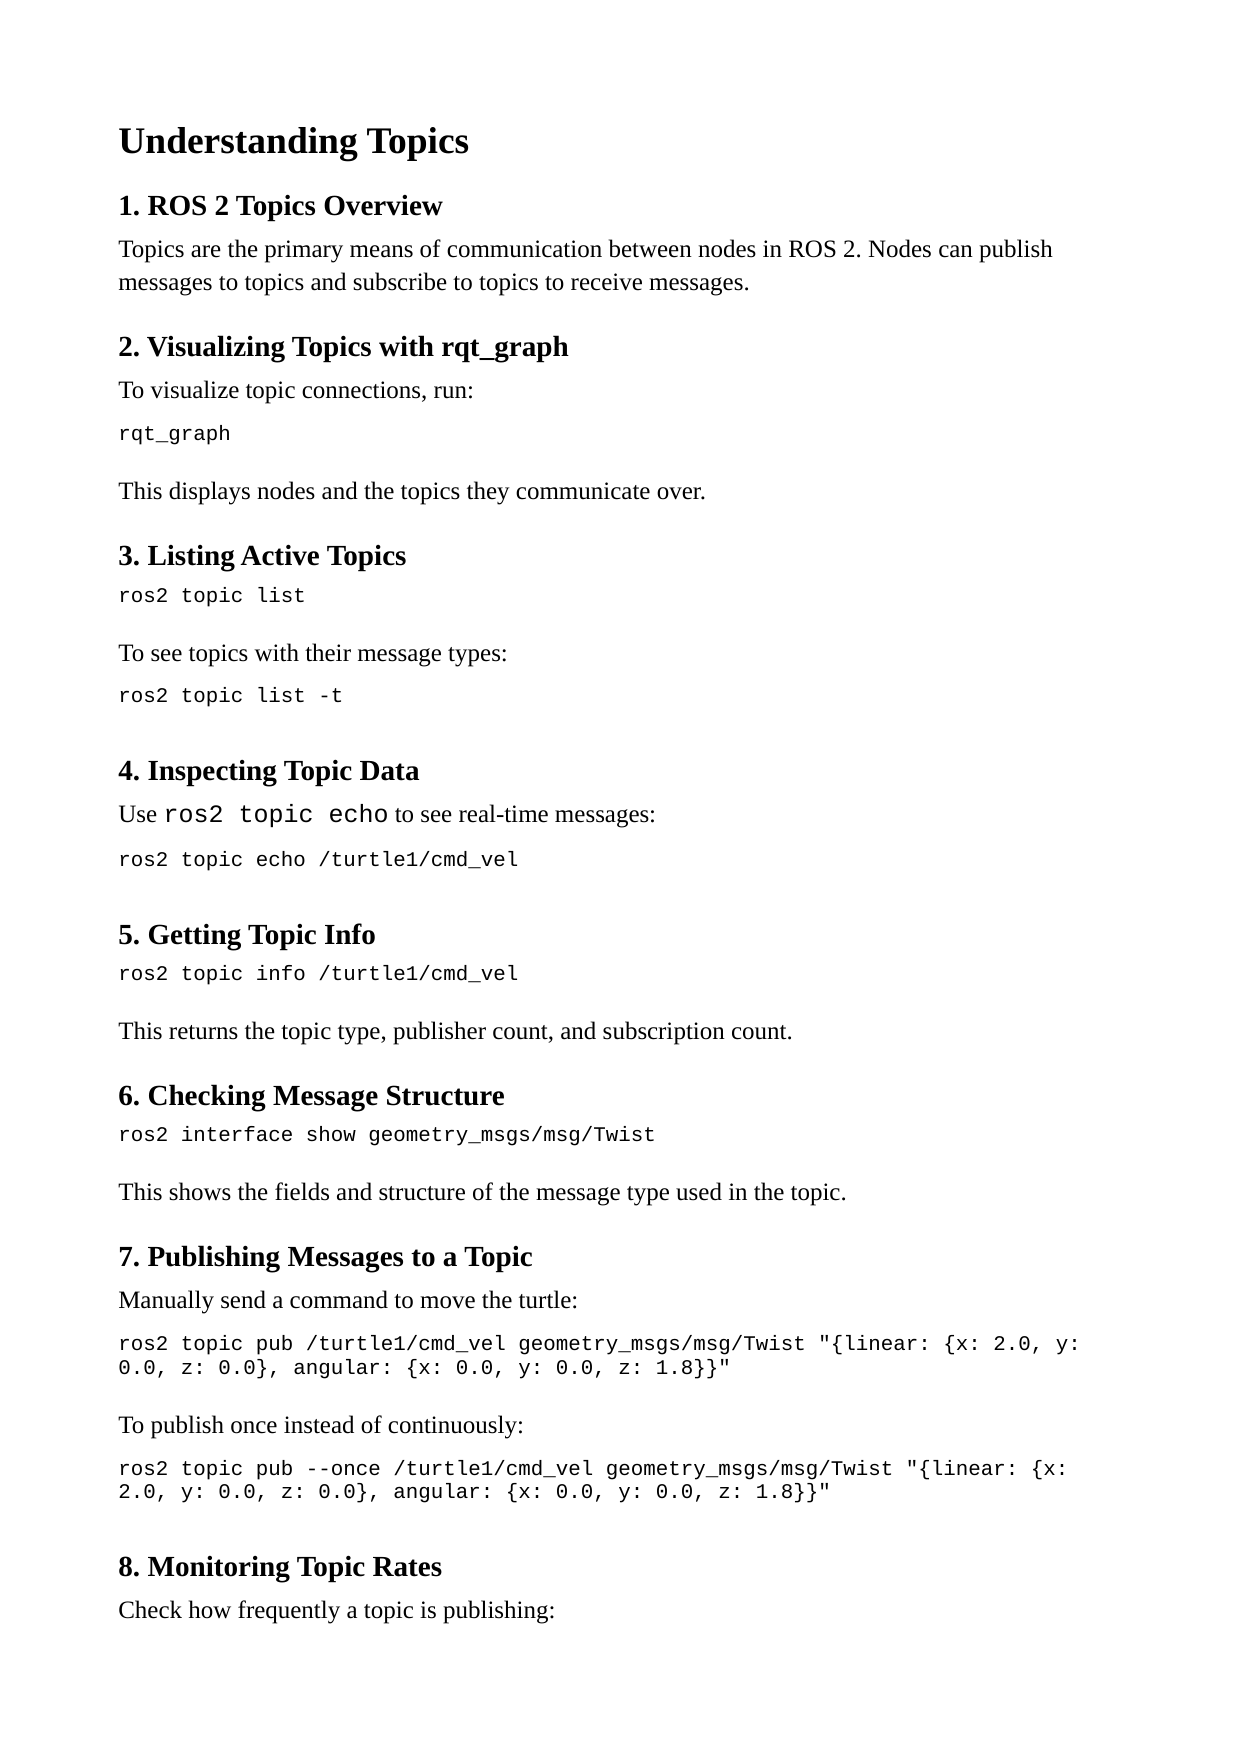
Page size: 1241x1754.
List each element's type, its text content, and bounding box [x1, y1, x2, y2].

text Topics are the primary means of communication between nodes in ROS 2. Nodes can publish messages to topics and subscribe to topics to receive messages. [118, 234, 1122, 296]
text Manually send a command to move the turtle: [118, 1286, 1122, 1314]
subtitle Understanding Topics [118, 118, 1122, 161]
text ros2 topic pub /turtle1/cmd_vel geometry_msgs/msg/Twist "{linear: {x: 2.0, y: 0.0, z: 0.0}, angular: {x: 0.0, y: 0.0, z: 1.8}}" [118, 1333, 1122, 1380]
text ros2 topic info /turtle1/cmd_vel [118, 963, 1122, 986]
text To publish once instead of continuously: [118, 1410, 1122, 1439]
text Use ros2 topic echo to see real-time messages: [118, 799, 1122, 830]
subtitle 6. Checking Message Structure [118, 1078, 1122, 1112]
text ros2 topic list -t [118, 685, 1122, 709]
text Check how frequently a topic is publishing: [118, 1595, 1122, 1624]
text ros2 interface show geometry_msgs/msg/Twist [118, 1124, 1122, 1148]
subtitle 3. Listing Active Topics [118, 538, 1122, 572]
text ros2 topic pub --once /turtle1/cmd_vel geometry_msgs/msg/Twist "{linear: {x: 2.0, y: 0.0, z: 0.0}, angular: {x: 0.0, y: 0.0, z: 1.8}}" [118, 1457, 1122, 1505]
text rqt_graph [118, 423, 1122, 447]
subtitle 1. ROS 2 Topics Overview [118, 188, 1122, 222]
text To visualize topic connections, run: [118, 376, 1122, 404]
subtitle 4. Inspecting Topic Data [118, 753, 1122, 787]
subtitle 5. Getting Topic Info [118, 917, 1122, 950]
subtitle 2. Visualizing Topics with rqt_graph [118, 329, 1122, 363]
text ros2 topic echo /turtle1/cmd_vel [118, 849, 1122, 873]
text This shows the fields and structure of the message type used in the topic. [118, 1177, 1122, 1206]
text ros2 topic list [118, 584, 1122, 608]
subtitle 7. Publishing Messages to a Topic [118, 1239, 1122, 1273]
subtitle 8. Monitoring Topic Rates [118, 1549, 1122, 1582]
text This displays nodes and the topics they communicate over. [118, 476, 1122, 505]
text To see topics with their message types: [118, 638, 1122, 666]
text This returns the topic type, publisher count, and subscription count. [118, 1016, 1122, 1045]
